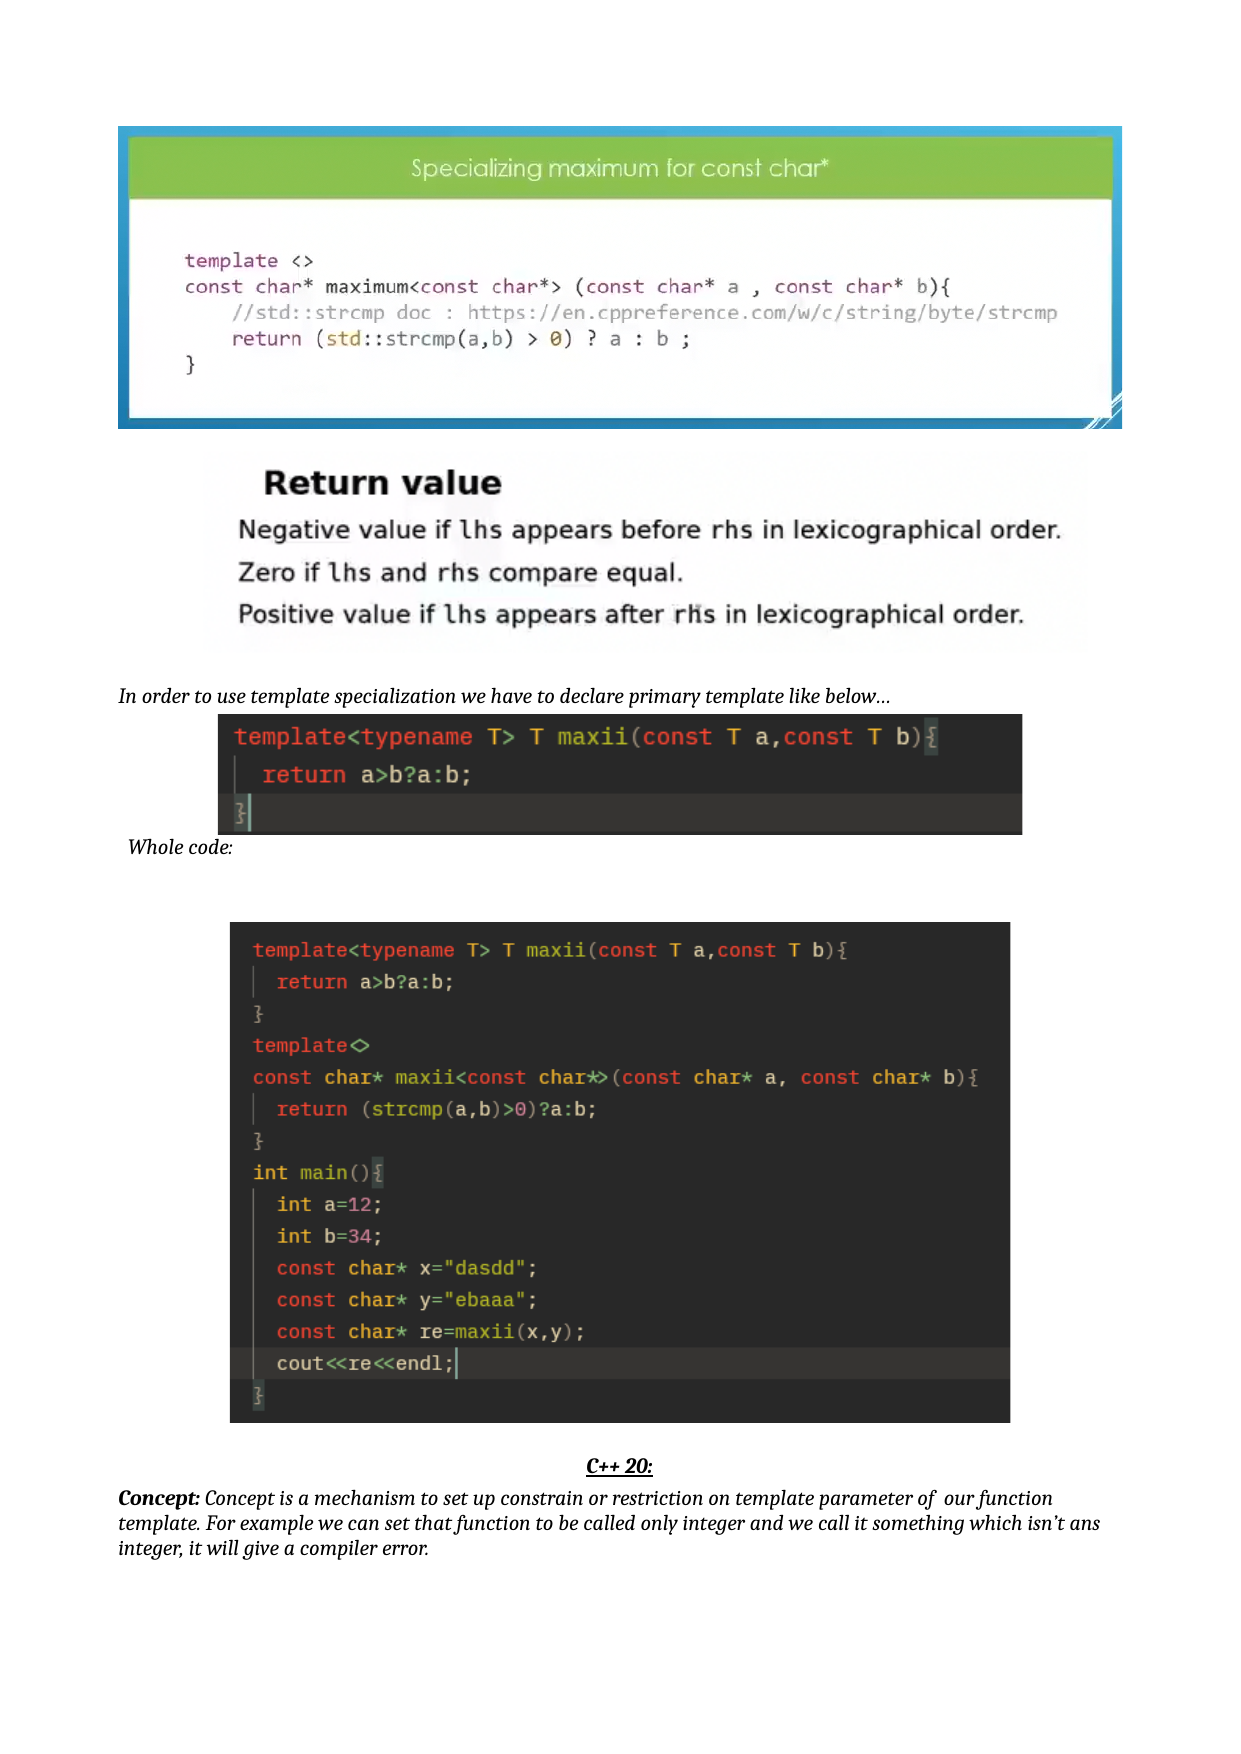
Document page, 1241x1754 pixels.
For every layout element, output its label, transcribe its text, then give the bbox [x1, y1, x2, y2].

text Concept: Concept is a mechanism to set up constrain or restriction on template parameter of our function template. For example we can set that function to be called only integer and we call it something which isn’t ans integer, it will give a compiler error. [118, 1485, 1122, 1561]
picture [118, 126, 1123, 429]
picture [217, 714, 1023, 835]
picture [229, 922, 1011, 1423]
text In order to use template specialization we have to declare primary template like below… [118, 684, 1122, 709]
text Whole code: [118, 715, 1122, 859]
text C++ 20: [118, 1454, 1122, 1479]
picture [203, 451, 1088, 653]
